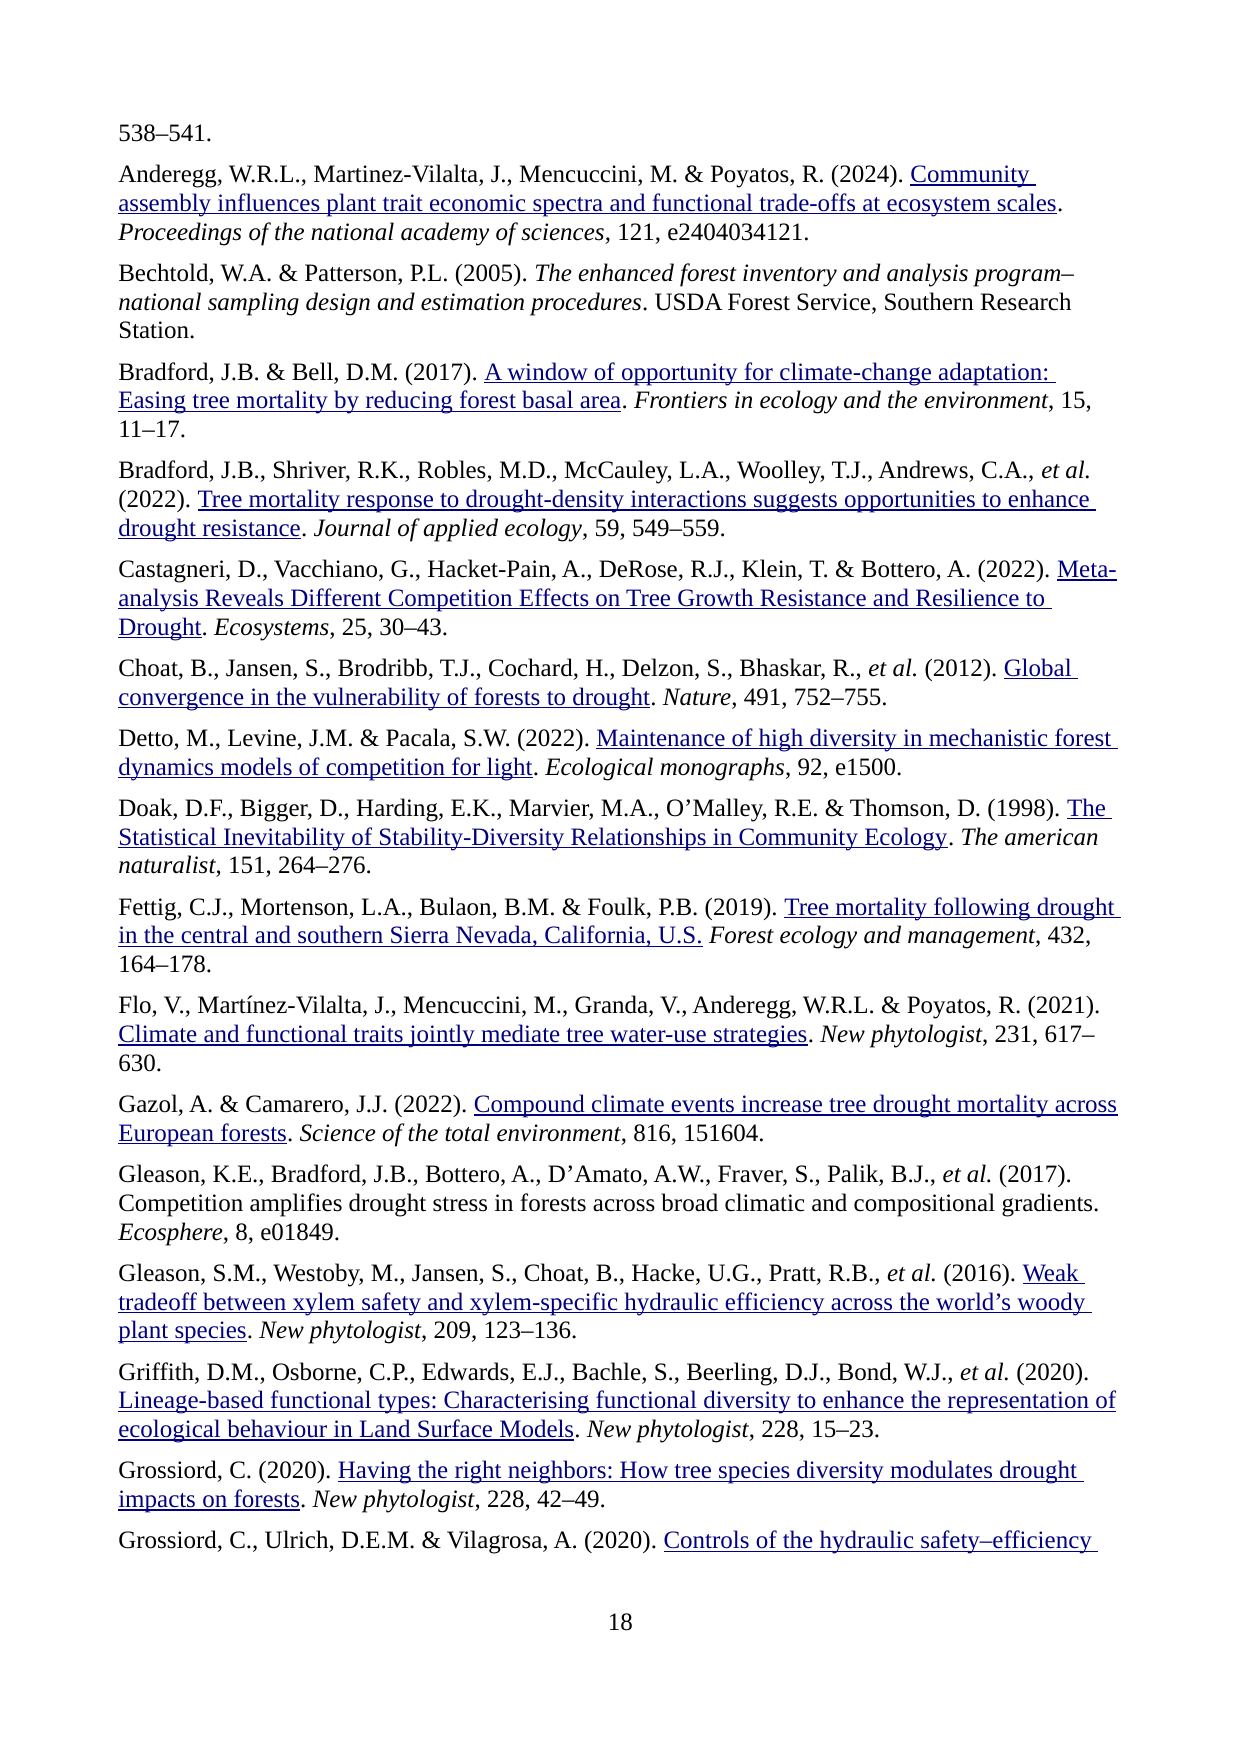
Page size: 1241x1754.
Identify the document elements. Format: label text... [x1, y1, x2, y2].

text Fettig, C.J., Mortenson, L.A., Bulaon, B.M. & Foulk, P.B. (2019). Tree mortality following drought in the central and southern Sierra Nevada, California, U.S. Forest ecology and management, 432, 164–178. [118, 892, 1122, 978]
text Griffith, D.M., Osborne, C.P., Edwards, E.J., Bachle, S., Beerling, D.J., Bond, W.J., et al. (2020). Lineage-based functional types: Characterising functional diversity to enhance the representation of ecological behaviour in Land Surface Models. New phytologist, 228, 15–23. [118, 1357, 1122, 1443]
text Flo, V., Martínez-Vilalta, J., Mencuccini, M., Granda, V., Anderegg, W.R.L. & Poyatos, R. (2021). Climate and functional traits jointly mediate tree water-use strategies. New phytologist, 231, 617–630. [118, 991, 1122, 1077]
text Doak, D.F., Bigger, D., Harding, E.K., Marvier, M.A., O’Malley, R.E. & Thomson, D. (1998). The Statistical Inevitability of Stability-Diversity Relationships in Community Ecology. The american naturalist, 151, 264–276. [118, 793, 1122, 879]
text 538–541. [118, 118, 1122, 147]
text Castagneri, D., Vacchiano, G., Hacket-Pain, A., DeRose, R.J., Klein, T. & Bottero, A. (2022). Meta-analysis Reveals Different Competition Effects on Tree Growth Resistance and Resilience to Drought. Ecosystems, 25, 30–43. [118, 554, 1122, 641]
text Detto, M., Levine, J.M. & Pacala, S.W. (2022). Maintenance of high diversity in mechanistic forest dynamics models of competition for light. Ecological monographs, 92, e1500. [118, 723, 1122, 781]
text Choat, B., Jansen, S., Brodribb, T.J., Cochard, H., Delzon, S., Bhaskar, R., et al. (2012). Global convergence in the vulnerability of forests to drought. Nature, 491, 752–755. [118, 653, 1122, 711]
text Gleason, S.M., Westoby, M., Jansen, S., Choat, B., Hacke, U.G., Pratt, R.B., et al. (2016). Weak tradeoff between xylem safety and xylem-specific hydraulic efficiency across the world’s woody plant species. New phytologist, 209, 123–136. [118, 1258, 1122, 1344]
text Anderegg, W.R.L., Martinez-Vilalta, J., Mencuccini, M. & Poyatos, R. (2024). Community assembly influences plant trait economic spectra and functional trade-offs at ecosystem scales. Proceedings of the national academy of sciences, 121, e2404034121. [118, 159, 1122, 246]
text Gazol, A. & Camarero, J.J. (2022). Compound climate events increase tree drought mortality across European forests. Science of the total environment, 816, 151604. [118, 1089, 1122, 1147]
text Bradford, J.B., Shriver, R.K., Robles, M.D., McCauley, L.A., Woolley, T.J., Andrews, C.A., et al. (2022). Tree mortality response to drought-density interactions suggests opportunities to enhance drought resistance. Journal of applied ecology, 59, 549–559. [118, 456, 1122, 542]
text Bradford, J.B. & Bell, D.M. (2017). A window of opportunity for climate-change adaptation: Easing tree mortality by reducing forest basal area. Frontiers in ecology and the environment, 15, 11–17. [118, 357, 1122, 443]
text Grossiord, C., Ulrich, D.E.M. & Vilagrosa, A. (2020). Controls of the hydraulic safety–efficiency [118, 1526, 1122, 1554]
text Gleason, K.E., Bradford, J.B., Bottero, A., D’Amato, A.W., Fraver, S., Palik, B.J., et al. (2017). Competition amplifies drought stress in forests across broad climatic and compositional gradients. Ecosphere, 8, e01849. [118, 1159, 1122, 1246]
text Bechtold, W.A. & Patterson, P.L. (2005). The enhanced forest inventory and analysis program–national sampling design and estimation procedures. USDA Forest Service, Southern Research Station. [118, 258, 1122, 344]
text Grossiord, C. (2020). Having the right neighbors: How tree species diversity modulates drought impacts on forests. New phytologist, 228, 42–49. [118, 1456, 1122, 1513]
